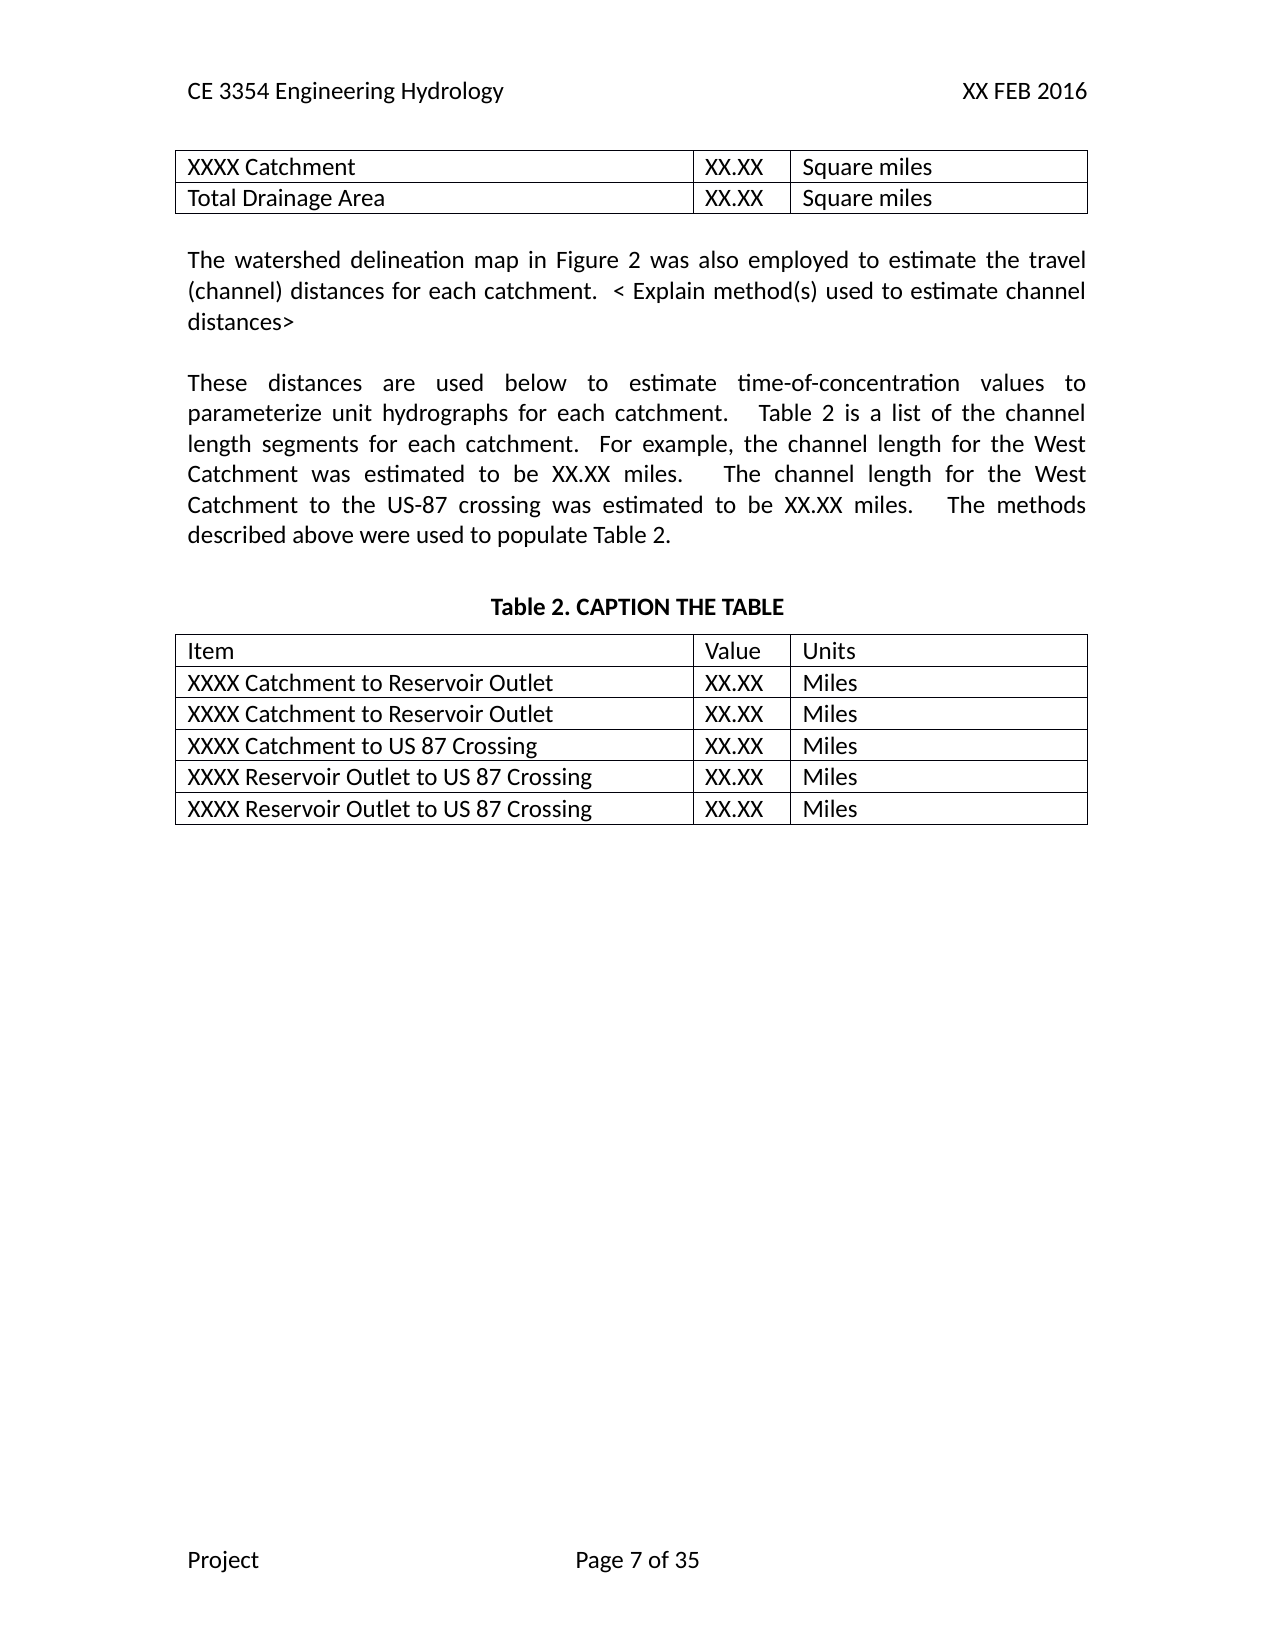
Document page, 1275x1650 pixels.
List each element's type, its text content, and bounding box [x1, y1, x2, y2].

table_cell XX.XX [694, 730, 790, 760]
table_cell Miles [791, 761, 1087, 792]
table_cell XX.XX [694, 793, 790, 823]
table_cell Square miles [791, 183, 1087, 213]
table_cell Miles [791, 667, 1087, 697]
table_cell XX.XX [694, 183, 790, 213]
table_cell XXXX Reservoir Outlet to US 87 Crossing [176, 761, 693, 792]
table_cell XX.XX [694, 761, 790, 792]
table_cell Miles [791, 698, 1087, 729]
table_header Item [176, 635, 693, 666]
table_cell Total Drainage Area [176, 183, 693, 213]
table_cell Miles [791, 793, 1087, 823]
table_cell Miles [791, 730, 1087, 760]
table_header Value [694, 635, 790, 666]
table_cell XX.XX [694, 698, 790, 729]
table_cell XXXX Catchment to Reservoir Outlet [176, 698, 693, 729]
text Table 2. CAPTION THE TABLE [187, 591, 1087, 622]
table_cell XXXX Reservoir Outlet to US 87 Crossing [176, 793, 693, 823]
table_cell XXXX Catchment [176, 151, 693, 182]
table_cell XXXX Catchment to US 87 Crossing [176, 730, 693, 760]
table_header Units [791, 635, 1087, 666]
table_cell XX.XX [694, 151, 790, 182]
text These distances are used below to estimate time-of-concentration values to parameterize unit hydrographs for each catchment. Table 2 is a list of the channel length segments for each catchment. For example, the channel length for the West Catchment was estimated to be XX.XX miles. The channel length for the West Catchment to the US-87 crossing was estimated to be XX.XX miles. The methods described above were used to populate Table 2. [187, 367, 1087, 550]
table_cell XXXX Catchment to Reservoir Outlet [176, 667, 693, 697]
text The watershed delineation map in Figure 2 was also employed to estimate the travel (channel) distances for each catchment. < Explain method(s) used to estimate channel distances> [187, 245, 1087, 336]
table_cell Square miles [791, 151, 1087, 182]
table_cell XX.XX [694, 667, 790, 697]
